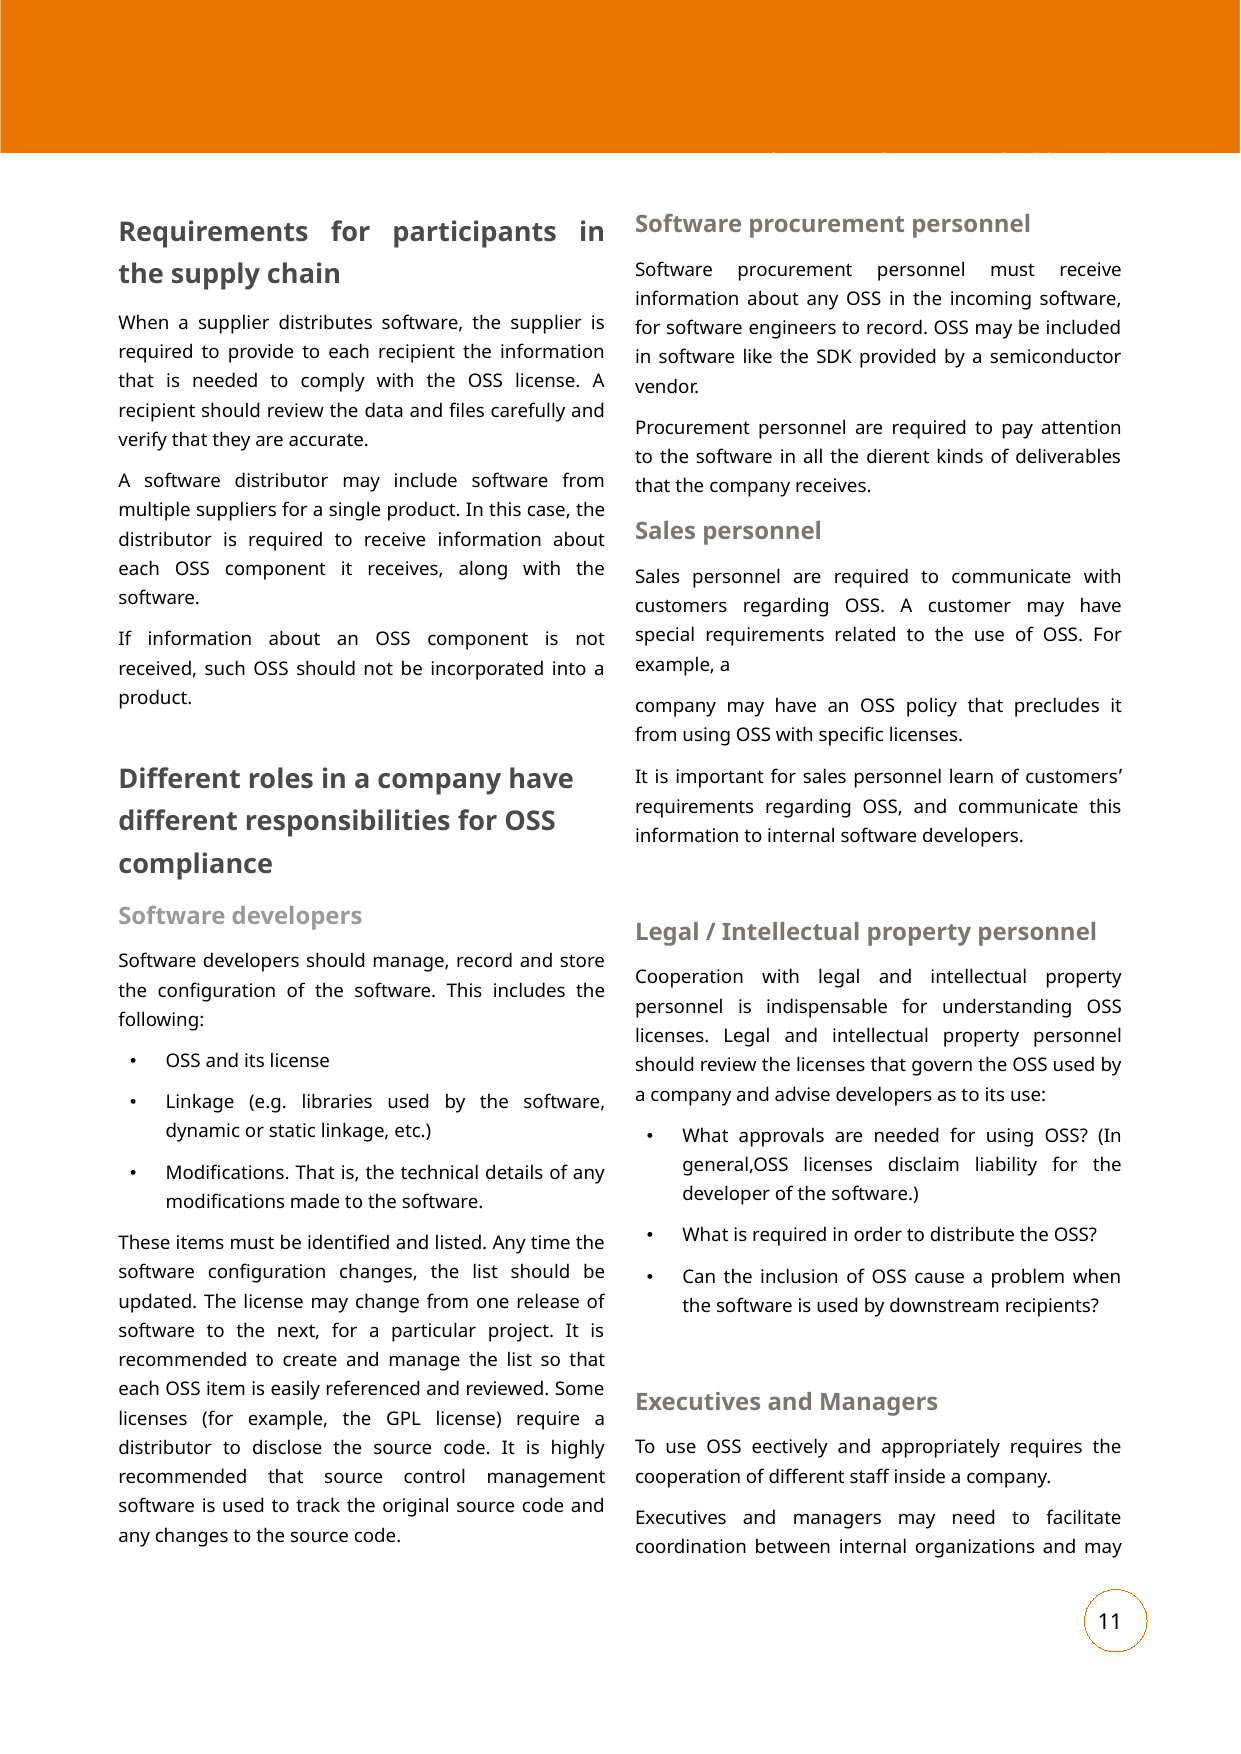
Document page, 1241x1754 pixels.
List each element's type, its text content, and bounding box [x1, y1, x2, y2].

text Cooperation with legal and intellectual property personnel is indispensable for understanding OSS licenses. Legal and intellectual property personnel should review the licenses that govern the OSS used by a company and advise developers as to its use: [635, 964, 1122, 1106]
text A software distributor may include software from multiple suppliers for a single product. In this case, the distributor is required to receive information about each OSS component it receives, along with the software. [118, 467, 605, 610]
text Software developers [118, 898, 605, 931]
text Software developers should manage, record and store the configuration of the software. This includes the following: [118, 948, 605, 1032]
text Requirements for participants in the supply chain [118, 212, 605, 292]
list Linkage (e.g. libraries used by the software, dynamic or static linkage, etc.) [130, 1088, 605, 1143]
list What is required in order to distribute the OSS? [647, 1222, 1122, 1247]
text company may have an OSS policy that precludes it from using OSS with specific licenses. [635, 692, 1122, 747]
list Can the inclusion of OSS cause a problem when the software is used by downstream recipients? [647, 1263, 1122, 1318]
text Executives and managers may need to facilitate coordination between internal organizations and may [635, 1504, 1122, 1559]
list What approvals are needed for using OSS? (In general,OSS licenses disclaim liability for the developer of the software.) [647, 1122, 1122, 1206]
text Procurement personnel are required to pay attention to the software in all the dierent kinds of deliverables that the company receives. [635, 414, 1122, 498]
list OSS and its license [130, 1047, 605, 1073]
list Modifications. That is, the technical details of any modifications made to the software. [130, 1159, 605, 1214]
text Different roles in a company have different responsibilities for OSS compliance [118, 759, 605, 881]
text To use OSS eectively and appropriately requires the cooperation of different staff inside a company. [635, 1434, 1122, 1488]
text Executives and Managers [635, 1384, 1122, 1417]
text Software procurement personnel [635, 207, 1122, 239]
text Sales personnel [635, 514, 1122, 546]
text If information about an OSS component is not received, such OSS should not be incorporated into a product. [118, 626, 605, 710]
text It is important for sales personnel learn of customers’ requirements regarding OSS, and communicate this information to internal software developers. [635, 762, 1122, 848]
text Sales personnel are required to communicate with customers regarding OSS. A customer may have special requirements related to the use of OSS. For example, a [635, 563, 1122, 676]
text These items must be identified and listed. Any time the software configuration changes, the list should be updated. The license may change from one release of software to the next, for a particular project. It is recommended to create and manage the list so that each OSS item is easily referenced and reviewed. Some licenses (for example, the GPL license) require a distributor to disclose the source code. It is highly recommended that source control management software is used to track the original source code and any changes to the source code. [118, 1229, 605, 1548]
text Software procurement personnel must receive information about any OSS in the incoming software, for software engineers to record. OSS may be included in software like the SDK provided by a semiconductor vendor. [635, 256, 1122, 398]
text Legal / Intellectual property personnel [635, 914, 1122, 947]
text When a supplier distributes software, the supplier is required to provide to each recipient the information that is needed to comply with the OSS license. A recipient should review the data and files carefully and verify that they are accurate. [118, 309, 605, 452]
